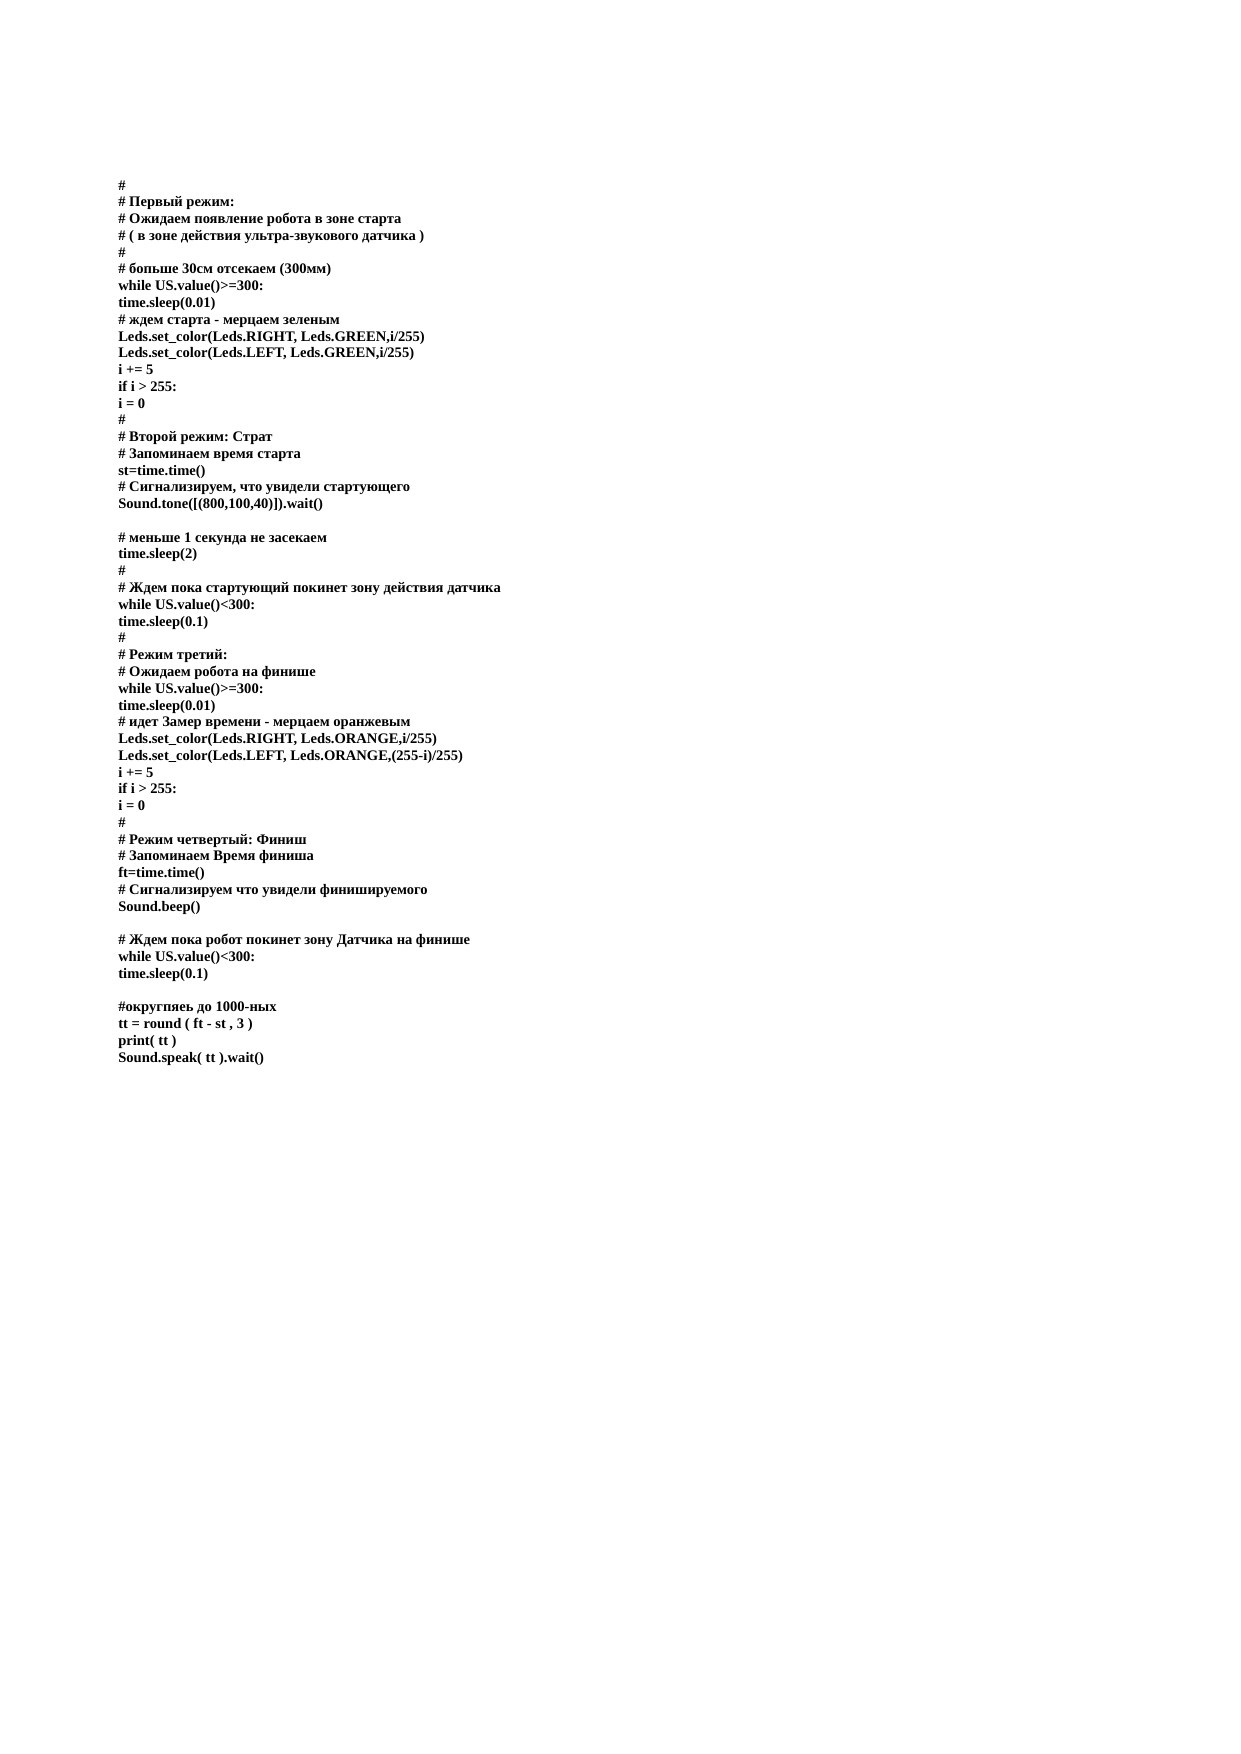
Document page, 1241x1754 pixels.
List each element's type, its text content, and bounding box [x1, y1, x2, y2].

text # Первый режим: [118, 193, 1122, 210]
text Sound.tone([(800,100,40)]).wait() [118, 495, 1122, 512]
text st=time.time() [118, 461, 1122, 478]
text # Ждем пока робот покинет зону Датчика на финише [118, 931, 1122, 948]
text while US.value()<300: [118, 948, 1122, 964]
text # Запоминаем время старта [118, 445, 1122, 461]
text # Ожидаем появление робота в зоне старта [118, 210, 1122, 227]
text # [118, 814, 1122, 830]
text # Ждем пока стартующий покинет зону действия датчика [118, 579, 1122, 596]
text # меньше 1 секунда не засекаем [118, 528, 1122, 545]
text # [118, 176, 1122, 193]
text time.sleep(0.01) [118, 696, 1122, 713]
text i += 5 [118, 763, 1122, 780]
text i = 0 [118, 394, 1122, 411]
text time.sleep(0.1) [118, 964, 1122, 981]
text # Второй режим: Страт [118, 428, 1122, 445]
text while US.value()>=300: [118, 277, 1122, 294]
text time.sleep(0.01) [118, 294, 1122, 311]
text Sound.beep() [118, 897, 1122, 914]
text # Режим третий: [118, 646, 1122, 663]
text time.sleep(2) [118, 545, 1122, 562]
text # бопьше 30см отсекаем (300мм) [118, 260, 1122, 277]
text # ( в зоне действия ультра-звукового датчика ) [118, 227, 1122, 243]
text # Сигнализируем что увидели финишируемого [118, 881, 1122, 897]
text # Запоминаем Время финиша [118, 847, 1122, 864]
text tt = round ( ft - st , 3 ) [118, 1015, 1122, 1032]
text Leds.set_color(Leds.LEFT, Leds.GREEN,i/255) [118, 344, 1122, 361]
text Leds.set_color(Leds.LEFT, Leds.ORANGE,(255-i)/255) [118, 747, 1122, 763]
text Leds.set_color(Leds.RIGHT, Leds.GREEN,i/255) [118, 327, 1122, 344]
text ft=time.time() [118, 864, 1122, 881]
text i += 5 [118, 361, 1122, 378]
text # Сигнализируем, что увидели стартующего [118, 478, 1122, 495]
text while US.value()>=300: [118, 679, 1122, 696]
text Leds.set_color(Leds.RIGHT, Leds.ORANGE,i/255) [118, 730, 1122, 747]
text # [118, 562, 1122, 579]
text if i > 255: [118, 780, 1122, 797]
text # [118, 411, 1122, 428]
text i = 0 [118, 797, 1122, 814]
text # [118, 629, 1122, 646]
text print( tt ) [118, 1032, 1122, 1048]
text # Ожидаем робота на финише [118, 663, 1122, 679]
text #округпяеь до 1000-ных [118, 998, 1122, 1015]
text while US.value()<300: [118, 596, 1122, 612]
text # идет Замер времени - мерцаем оранжевым [118, 713, 1122, 730]
text # Режим четвертый: Финиш [118, 830, 1122, 847]
text Sound.speak( tt ).wait() [118, 1048, 1122, 1065]
text time.sleep(0.1) [118, 612, 1122, 629]
text # [118, 243, 1122, 260]
text if i > 255: [118, 378, 1122, 394]
text # ждем старта - мерцаем зеленым [118, 311, 1122, 327]
